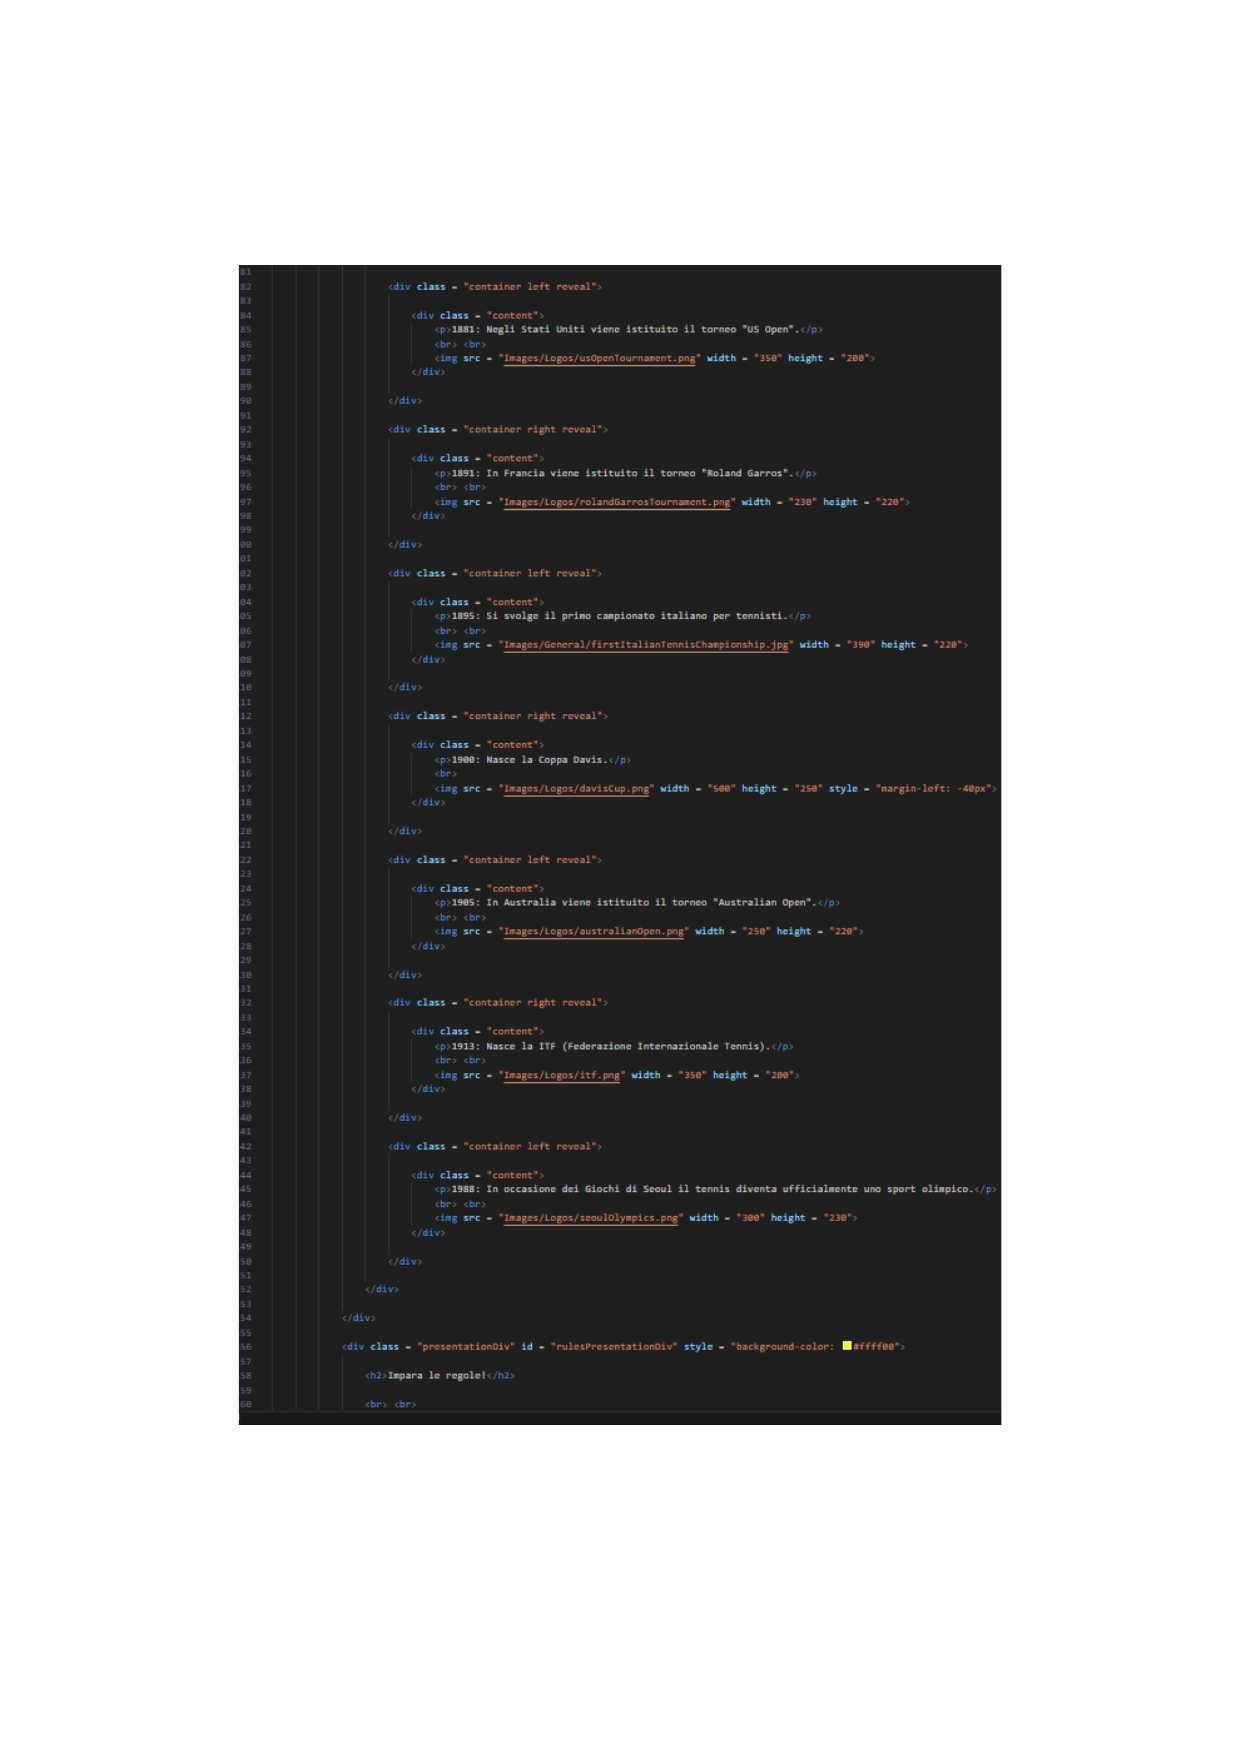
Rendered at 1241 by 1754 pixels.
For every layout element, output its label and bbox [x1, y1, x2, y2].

picture [238, 265, 1002, 1425]
